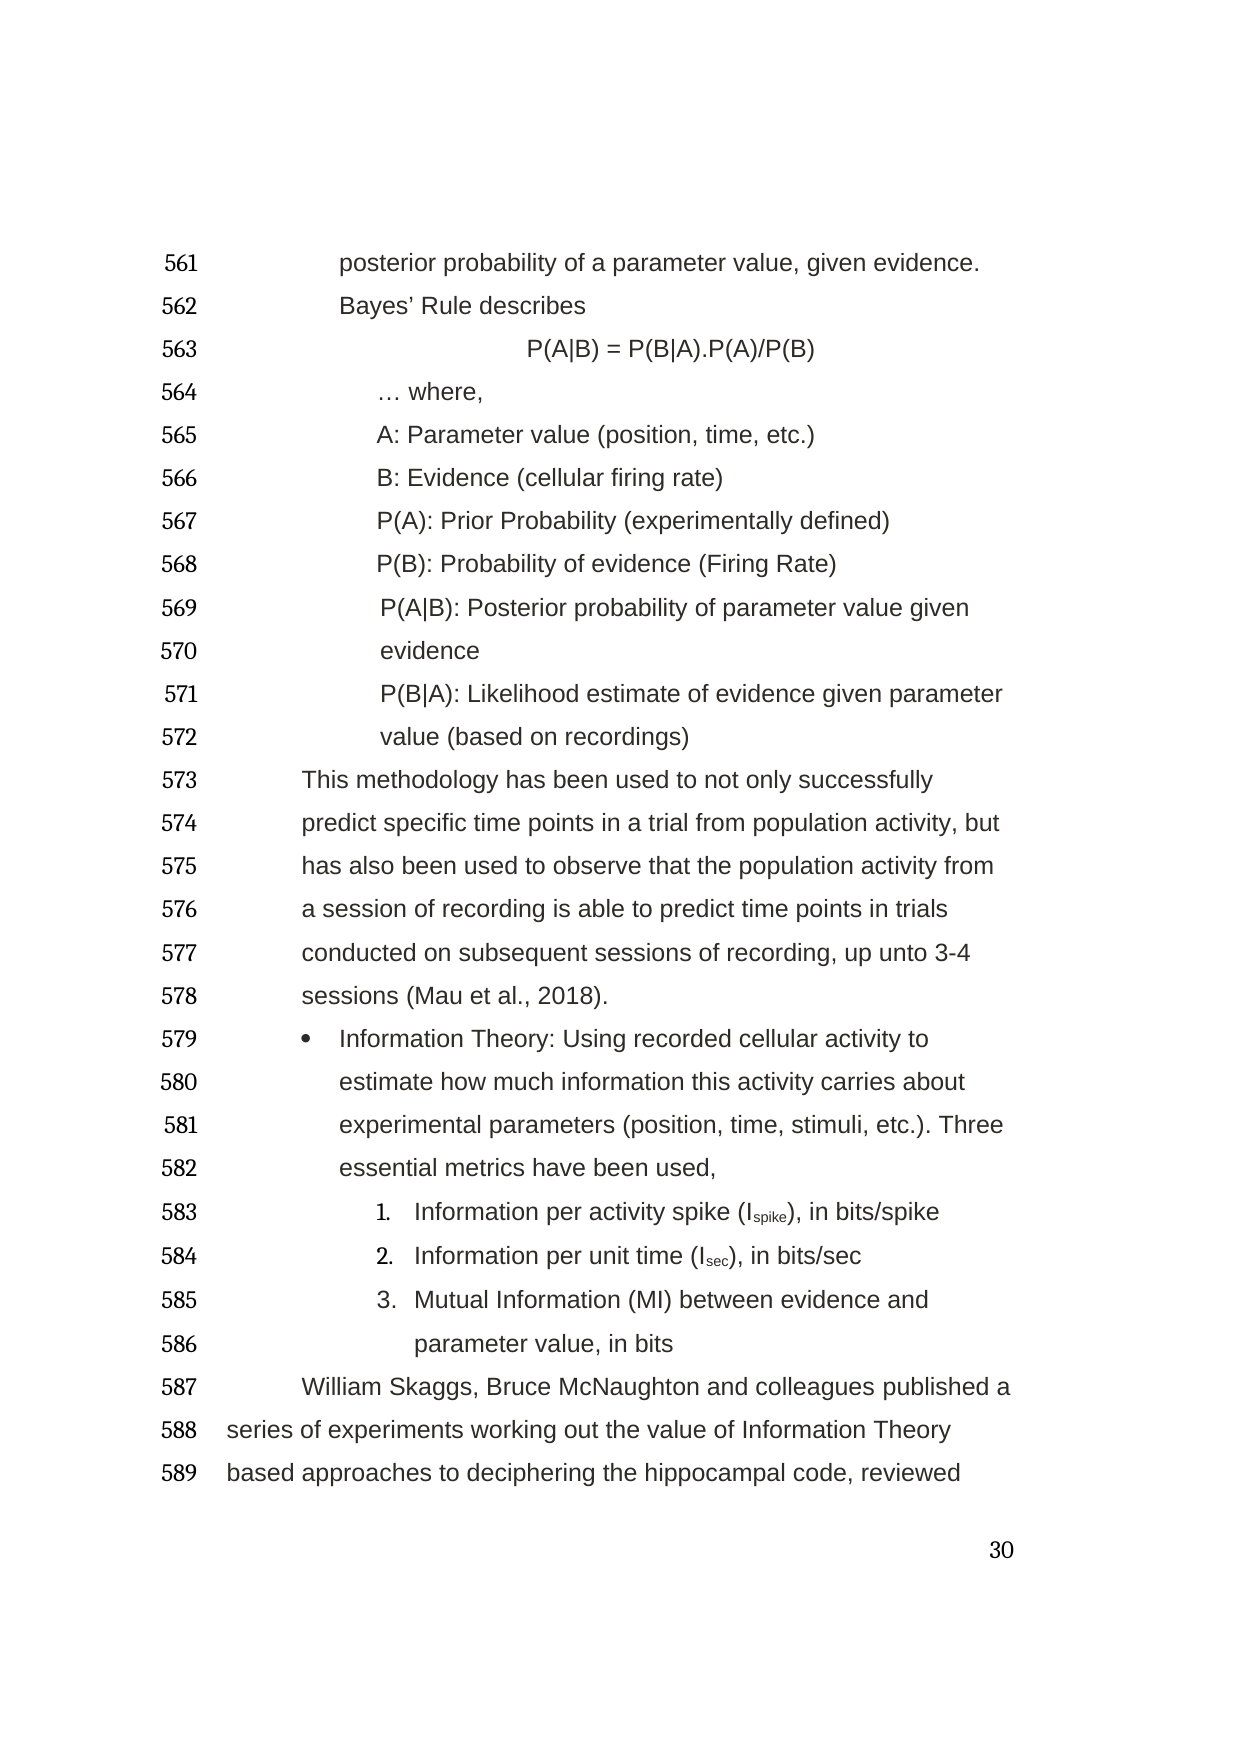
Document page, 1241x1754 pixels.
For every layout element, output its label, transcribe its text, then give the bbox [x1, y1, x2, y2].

text B: Evidence (cellular firing rate) [362, 463, 1014, 492]
text … where, [321, 377, 1014, 406]
list Information Theory: Using recorded cellular activity to estimate how much information this activity carries about experimental parameters (position, time, stimuli, etc.). Three essential metrics have been used, [301, 1024, 1014, 1182]
list Mutual Information (MI) between evidence and parameter value, in bits [376, 1285, 1014, 1357]
text A: Parameter value (position, time, etc.) [362, 420, 1014, 449]
list Information per activity spike (Ispike), in bits/spike [376, 1196, 1014, 1226]
text P(A): Prior Probability (experimentally defined) [356, 506, 1014, 535]
text P(B|A): Likelihood estimate of evidence given parameter value (based on recordings) [380, 679, 1014, 751]
text William Skaggs, Bruce McNaughton and colleagues published a series of experiments working out the value of Information Theory based approaches to deciphering the hippocampal code, reviewed [226, 1372, 1014, 1487]
list posterior probability of a parameter value, given evidence. Bayes’ Rule describes [301, 248, 1014, 319]
list Information per unit time (Isec), in bits/sec [376, 1241, 1014, 1271]
text P(B): Probability of evidence (Firing Rate) [362, 549, 1014, 578]
text P(A|B): Posterior probability of parameter value given evidence [380, 593, 1014, 664]
text This methodology has been used to not only successfully predict specific time points in a trial from population activity, but has also been used to observe that the population activity from a session of recording is able to predict time points in trials conducted on subsequent sessions of recording, up unto 3-4 sessions (Mau et al., 2018)⁠. [301, 765, 1014, 1009]
text P(A|B) = P(B|A).P(A)/P(B) [486, 334, 1014, 363]
